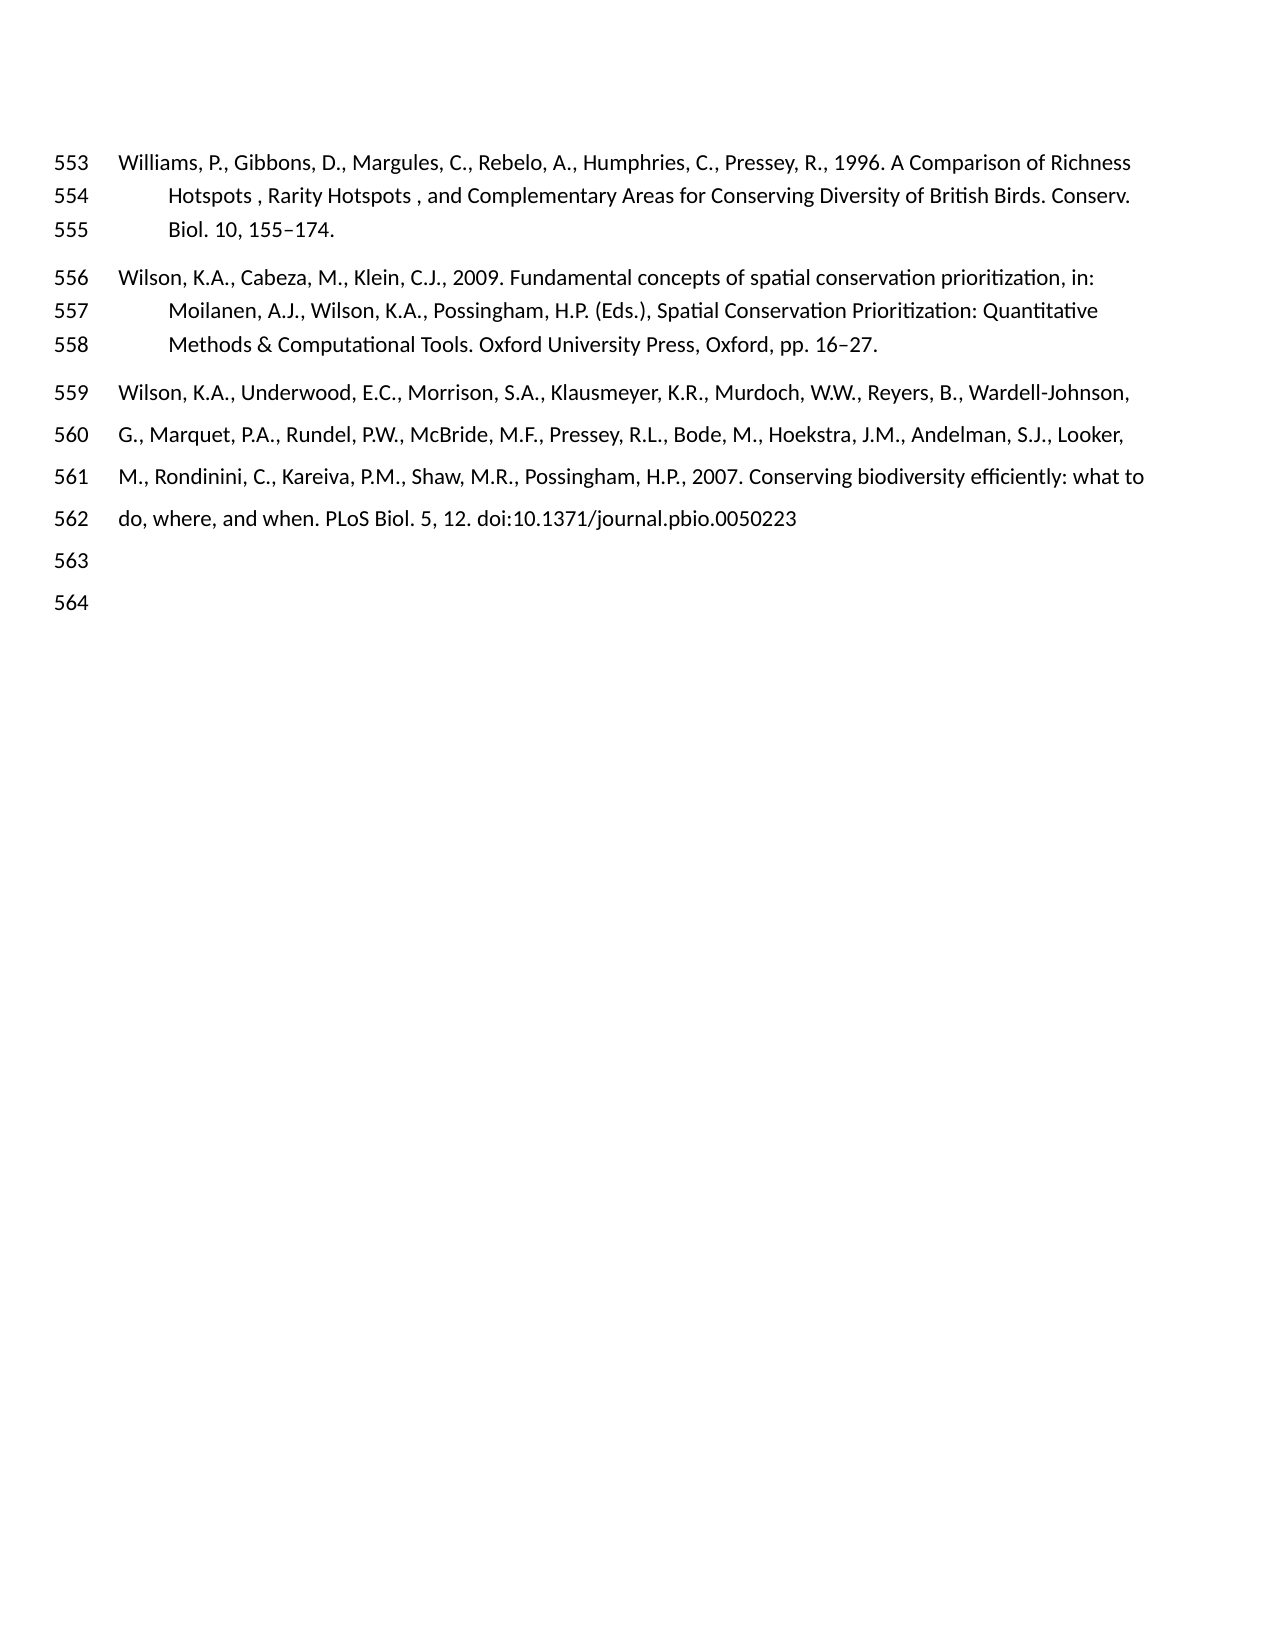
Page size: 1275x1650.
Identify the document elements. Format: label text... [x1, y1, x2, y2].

text Wilson, K.A., Underwood, E.C., Morrison, S.A., Klausmeyer, K.R., Murdoch, W.W., Reyers, B., Wardell-Johnson, G., Marquet, P.A., Rundel, P.W., McBride, M.F., Pressey, R.L., Bode, M., Hoekstra, J.M., Andelman, S.J., Looker, M., Rondinini, C., Kareiva, P.M., Shaw, M.R., Possingham, H.P., 2007. Conserving biodiversity efficiently: what to do, where, and when. PLoS Biol. 5, 12. doi:10.1371/journal.pbio.0050223 [118, 378, 1157, 532]
text Wilson, K.A., Cabeza, M., Klein, C.J., 2009. Fundamental concepts of spatial conservation prioritization, in: Moilanen, A.J., Wilson, K.A., Possingham, H.P. (Eds.), Spatial Conservation Prioritization: Quantitative Methods & Computational Tools. Oxford University Press, Oxford, pp. 16–27. [118, 263, 1157, 358]
text Williams, P., Gibbons, D., Margules, C., Rebelo, A., Humphries, C., Pressey, R., 1996. A Comparison of Richness Hotspots , Rarity Hotspots , and Complementary Areas for Conserving Diversity of British Birds. Conserv. Biol. 10, 155–174. [118, 148, 1157, 243]
